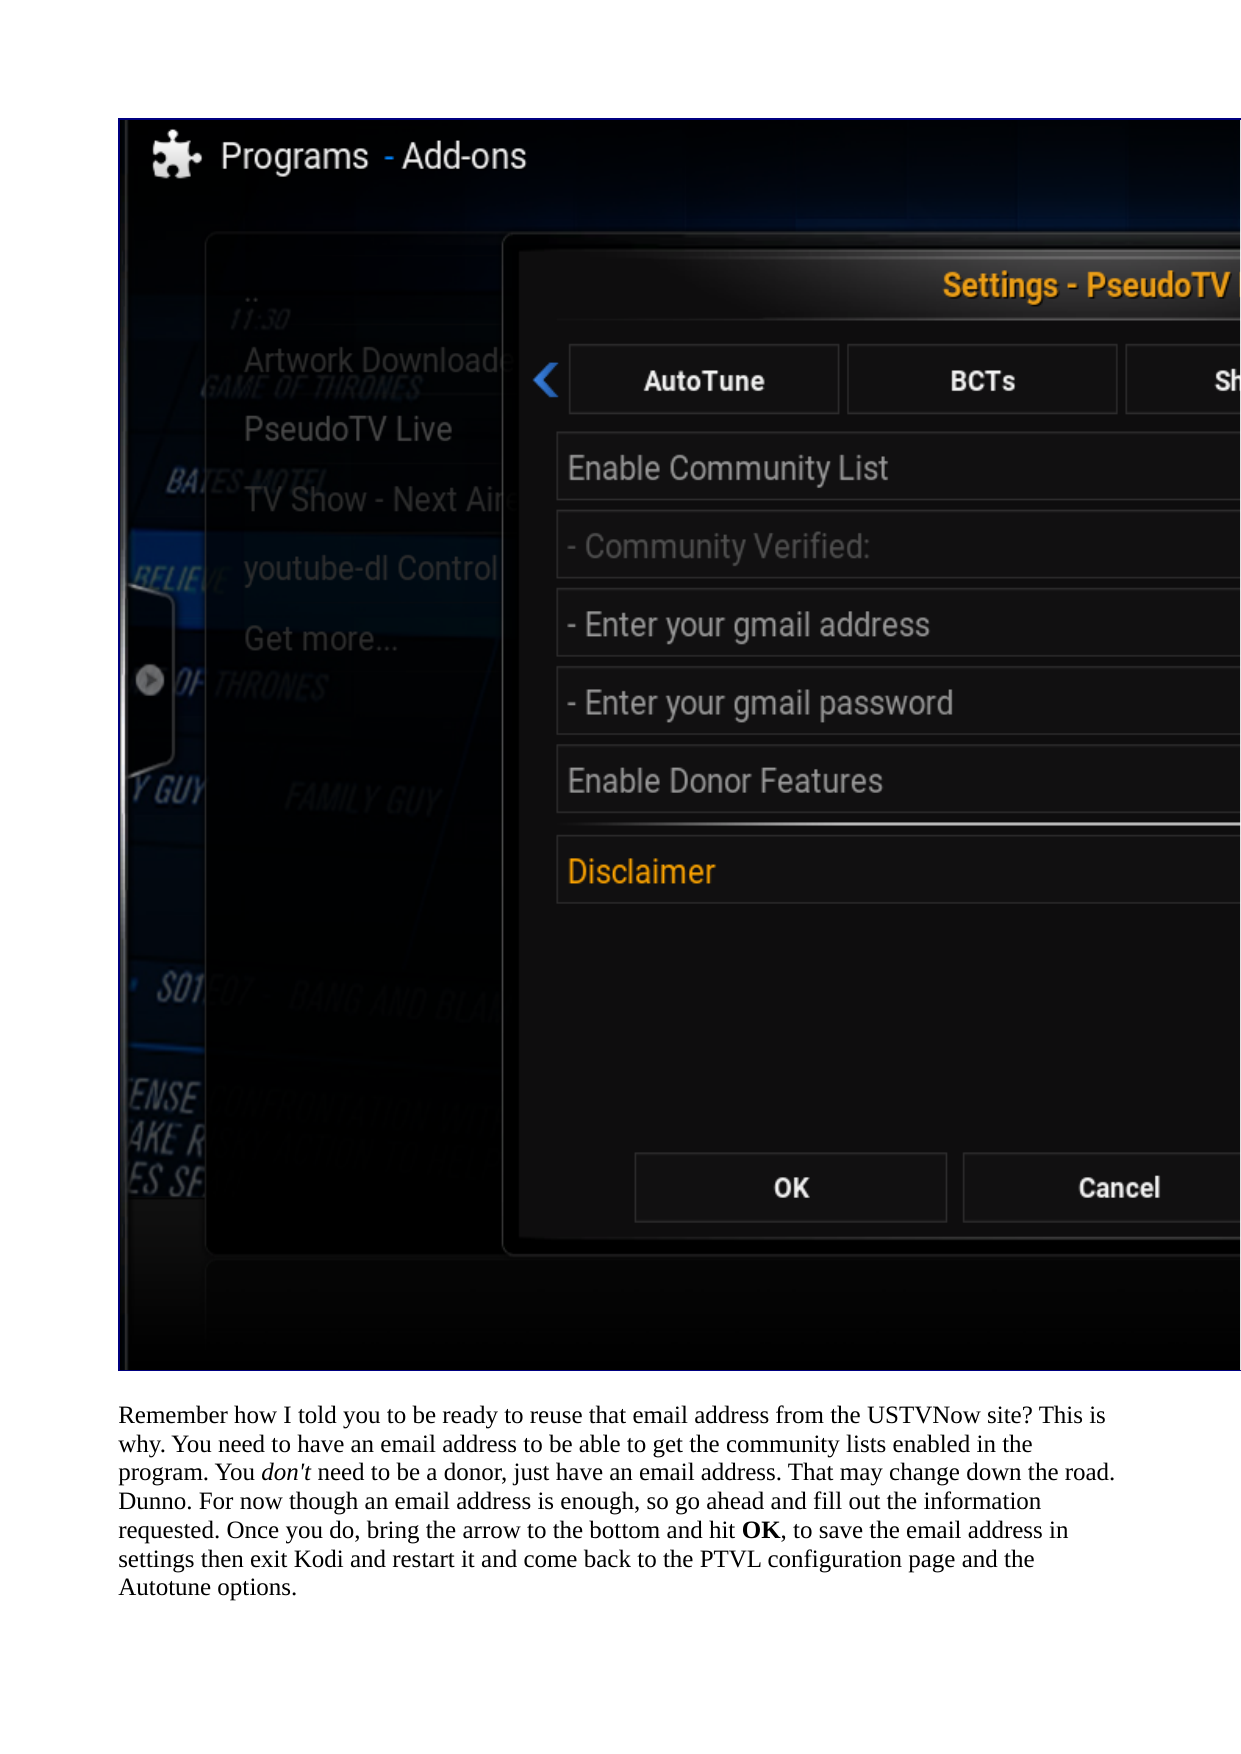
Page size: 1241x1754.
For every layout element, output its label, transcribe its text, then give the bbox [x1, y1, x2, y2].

text Remember how I told you to be ready to reuse that email address from the USTVNow site? This is why. You need to have an email address to be able to get the community lists enabled in the program. You don't need to be a donor, just have an email address. That may change down the road. Dunno. For now though an email address is enough, so go ahead and fill out the information requested. Once you do, bring the arrow to the bottom and hit OK, to save the email address in settings then exit Kodi and restart it and come back to the PTVL configuration page and the Autotune options. [118, 1371, 1122, 1601]
picture [120, 120, 1241, 1370]
